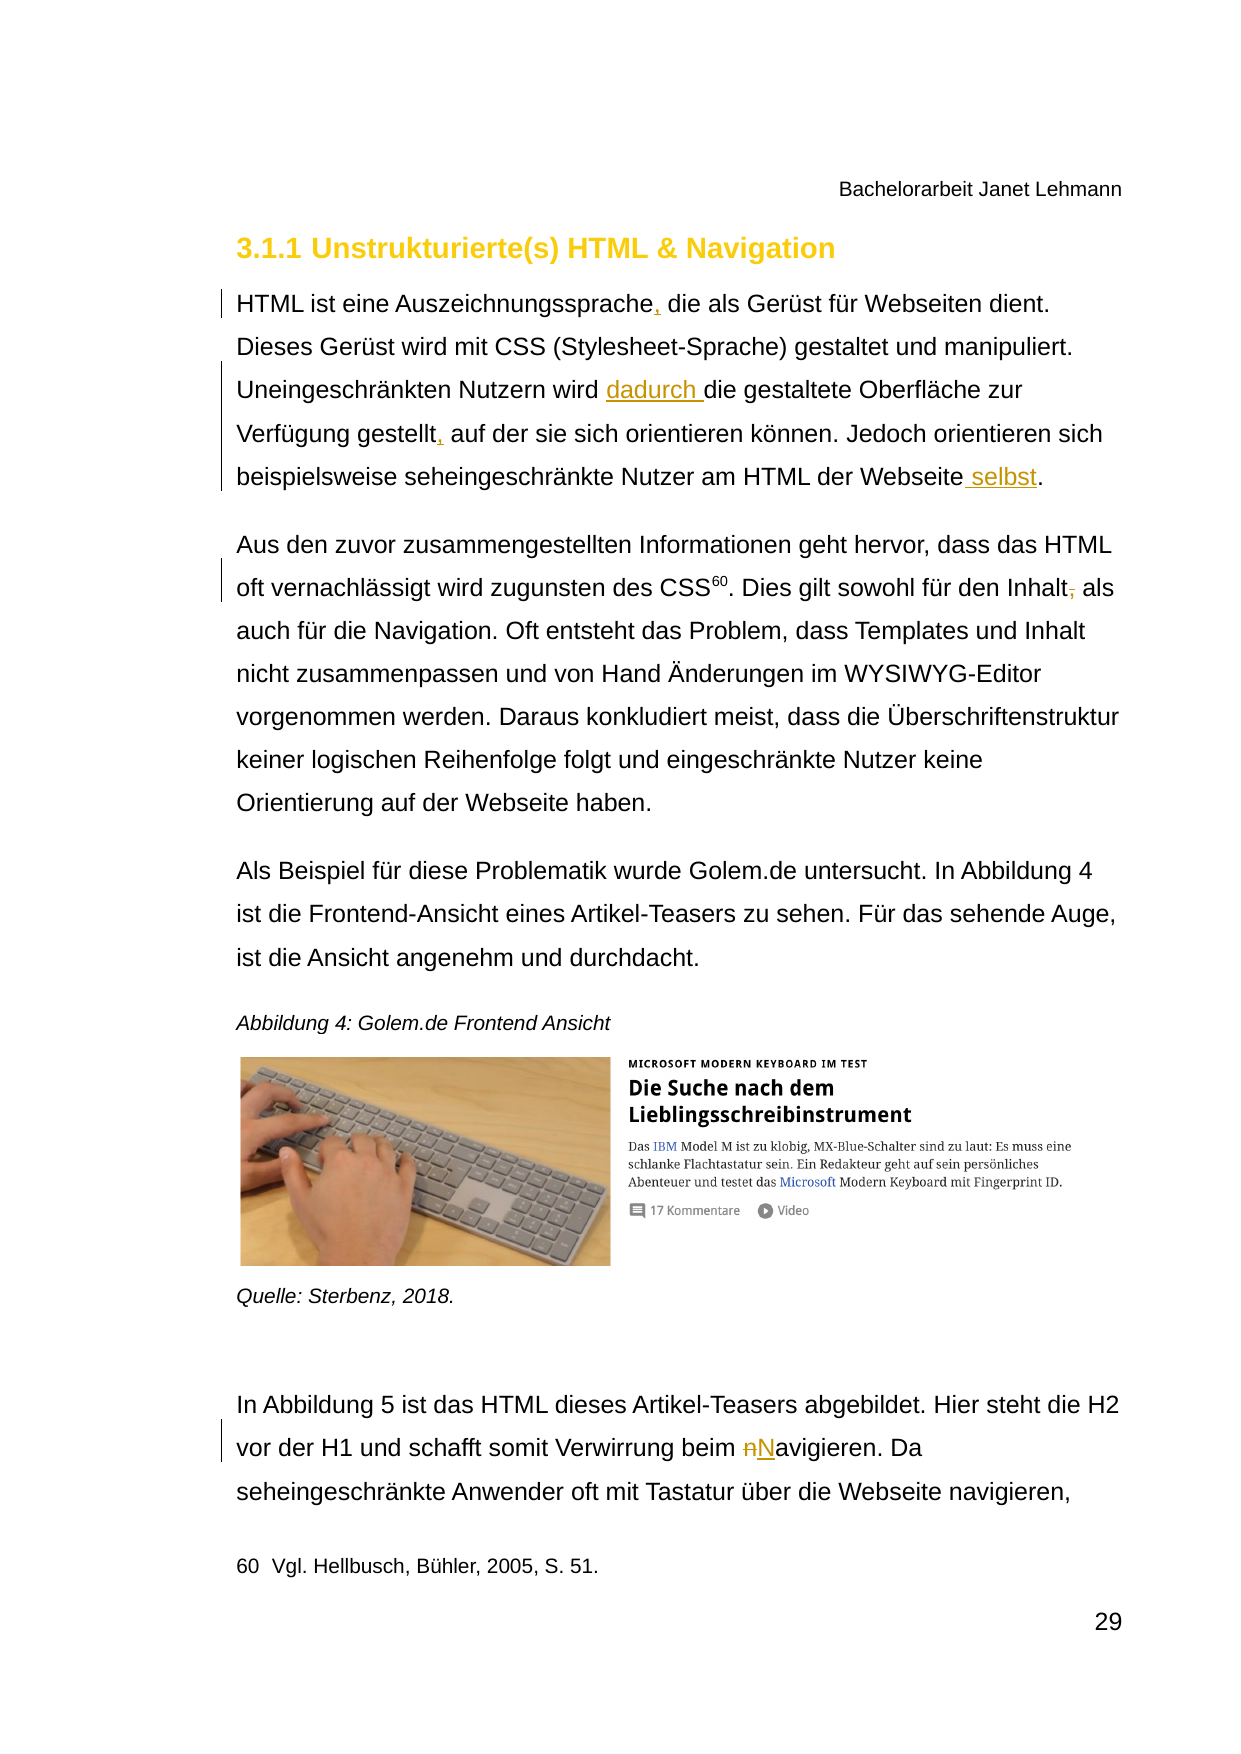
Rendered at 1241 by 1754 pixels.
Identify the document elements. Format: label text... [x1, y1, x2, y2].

text In Abbildung 5 ist das HTML dieses Artikel-Teasers abgebildet. Hier steht die H2 vor der H1 und schafft somit Verwirrung beim Navigieren. Da seheingeschränkte Anwender oft mit Tastatur über die Webseite navigieren, [236, 1390, 1122, 1505]
text HTML ist eine Auszeichnungssprache, die als Gerüst für Webseiten dient. Dieses Gerüst wird mit CSS (Stylesheet-Sprache) gestaltet und manipuliert. Uneingeschränkten Nutzern wird dadurch die gestaltete Oberfläche zur Verfügung gestellt, auf der sie sich orientieren können. Jedoch orientieren sich beispielsweise seheingeschränkte Nutzer am HTML der Webseite selbst. [236, 289, 1122, 491]
text Als Beispiel für diese Problematik wurde Golem.de untersucht. In Abbildung 4 ist die Frontend-Ansicht eines Artikel-Teasers zu sehen. Für das sehende Auge, ist die Ansicht angenehm und durchdacht. [236, 856, 1122, 971]
subtitle Unstrukturierte(s) HTML & Navigation [236, 231, 1122, 264]
text Aus den zuvor zusammengestellten Informationen geht hervor, dass das HTML oft vernachlässigt wird zugunsten des CSS. Dies gilt sowohl für den Inhalt als auch für die Navigation. Oft entsteht das Problem, dass Templates und Inhalt nicht zusammenpassen und von Hand Änderungen im WYSIWYG-Editor vorgenommen werden. Daraus konkludiert meist, dass die Überschriftenstruktur keiner logischen Reihenfolge folgt und eingeschränkte Nutzer keine Orientierung auf der Webseite haben. [236, 530, 1122, 817]
text Quelle: Sterbenz, 2018. [236, 1280, 1122, 1308]
text Vgl. Hellbusch, Bühler, 2005, S. 51. [236, 1554, 1122, 1578]
picture [236, 1047, 1123, 1280]
text Abbildung 4: Golem.de Frontend Ansicht [236, 1011, 1122, 1047]
